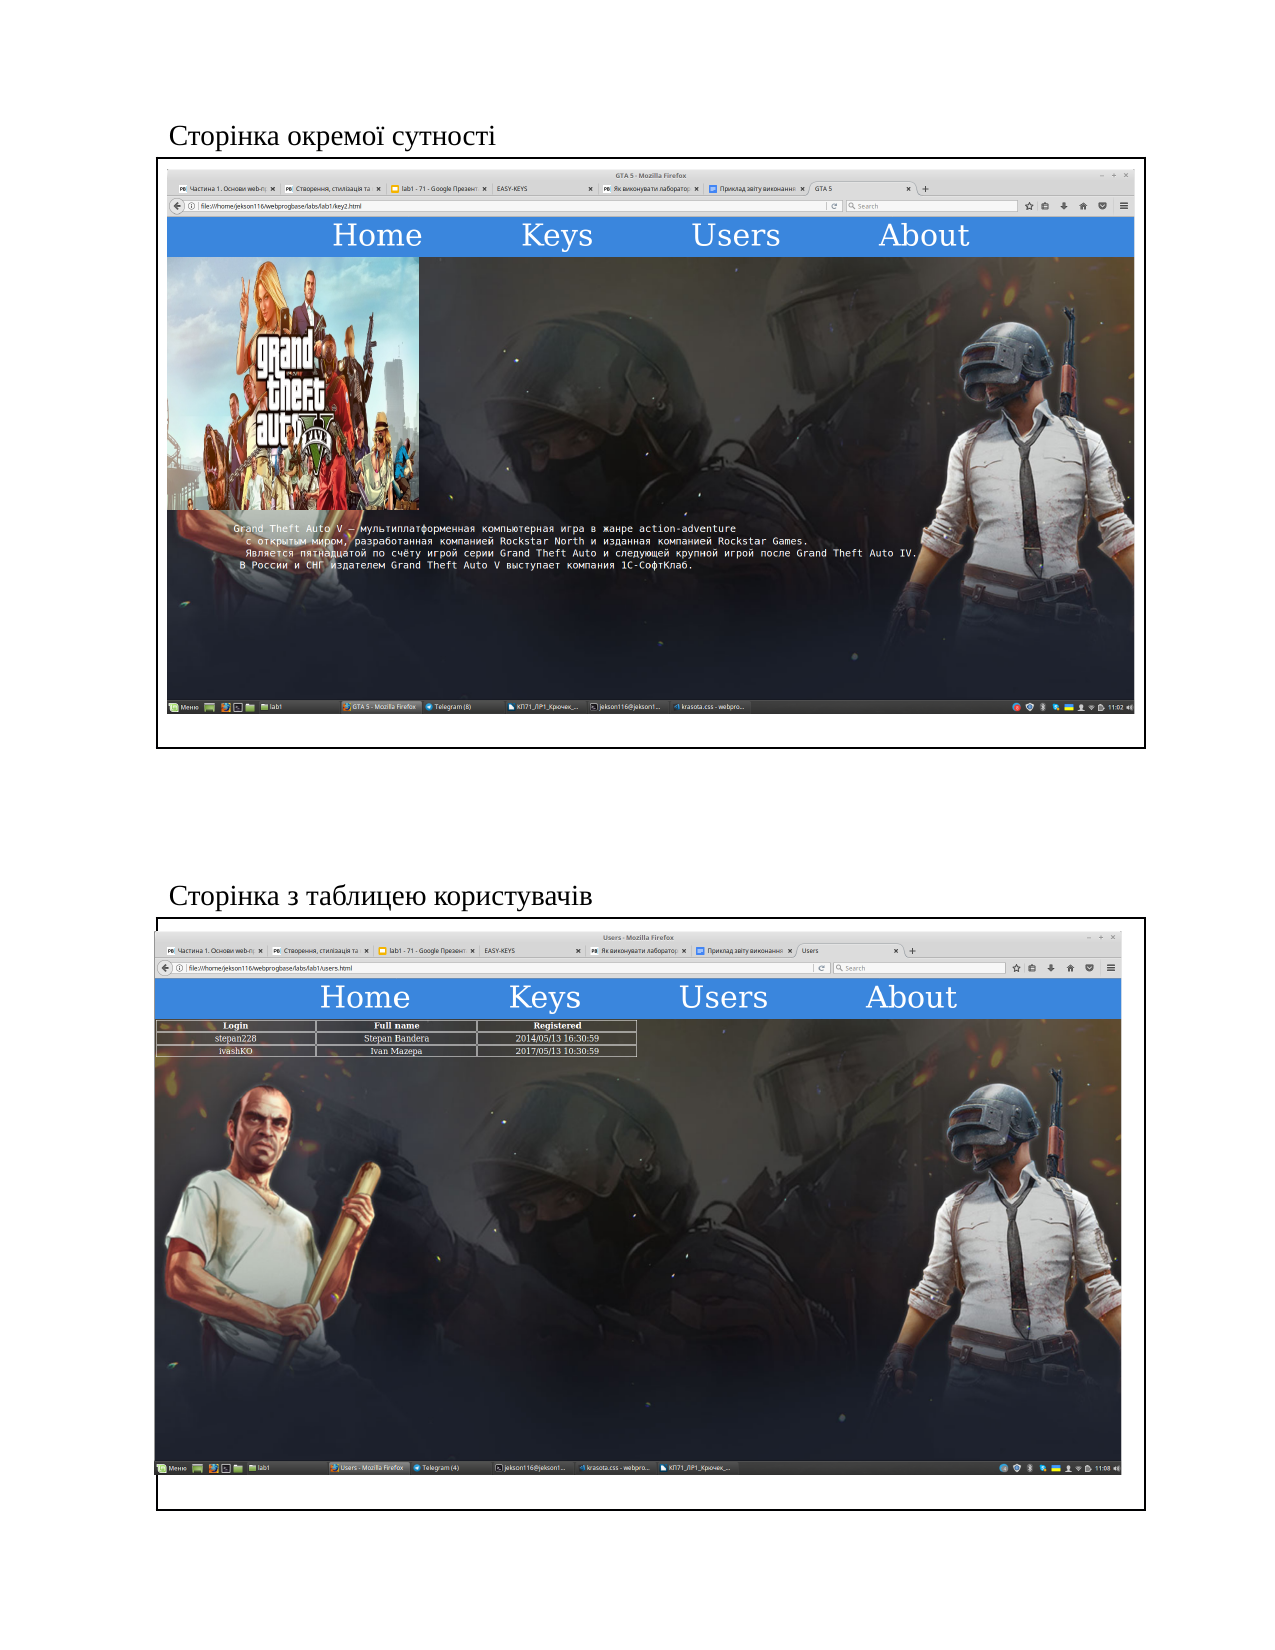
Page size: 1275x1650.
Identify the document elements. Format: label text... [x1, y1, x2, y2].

table_header [158, 919, 1144, 1509]
text Сторінка з таблицею користувачів [169, 878, 1157, 912]
text Сторінка окремої сутності [169, 118, 1157, 152]
picture [154, 931, 1122, 1475]
table_header [158, 159, 1144, 747]
picture [167, 169, 1135, 714]
